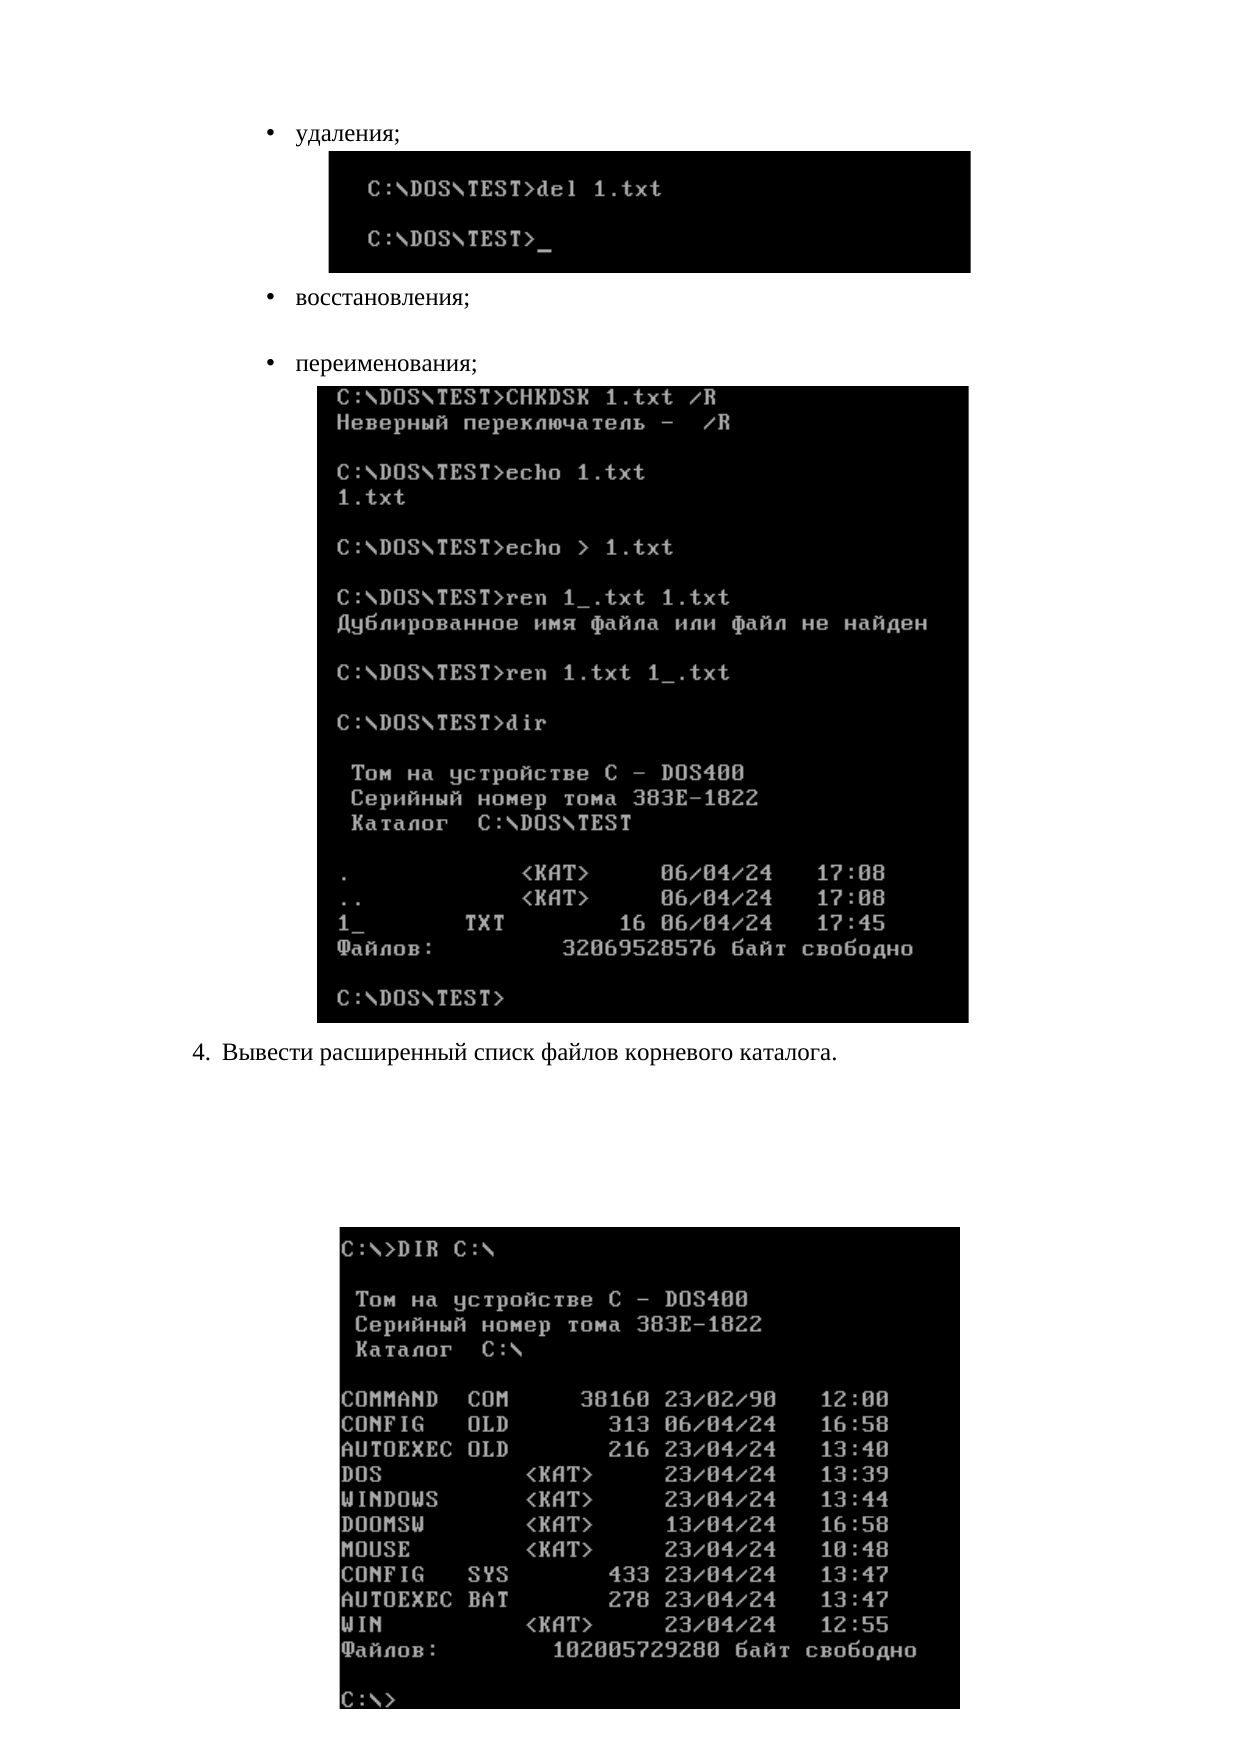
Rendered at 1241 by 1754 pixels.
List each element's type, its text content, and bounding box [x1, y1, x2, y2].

list переименования; [266, 348, 1152, 376]
picture [339, 1227, 960, 1709]
picture [317, 386, 969, 1023]
list Вывести расширенный списк файлов корневого каталога. [192, 1037, 1152, 1066]
picture [328, 151, 971, 273]
list удаления; [266, 118, 1152, 147]
list восстановления; [266, 282, 1152, 343]
